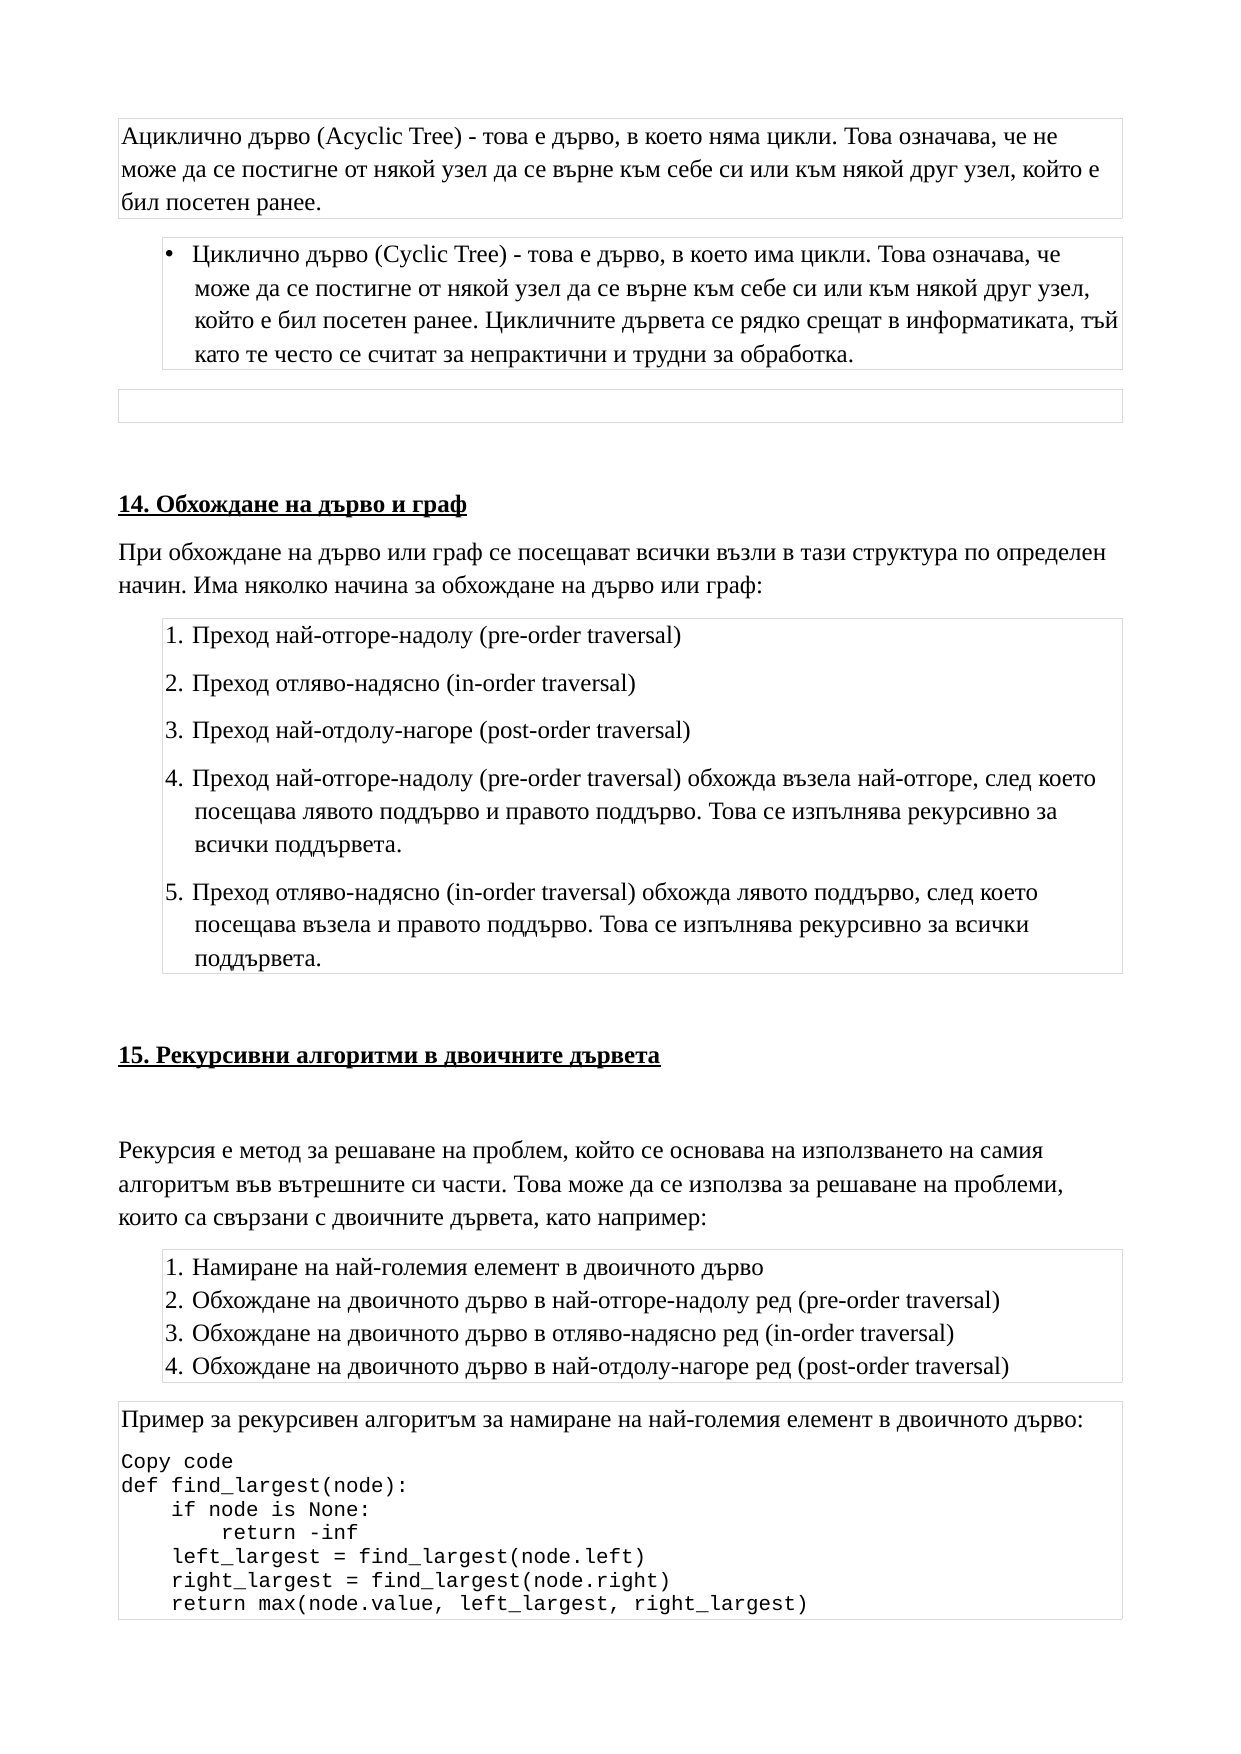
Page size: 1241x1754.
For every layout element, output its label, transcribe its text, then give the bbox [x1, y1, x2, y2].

list Обхождане на двоичното дърво в отляво-надясно ред (in-order traversal) [163, 1315, 1122, 1347]
text return max(node.value, left_largest, right_largest) [119, 1591, 1122, 1619]
list Преход отляво-надясно (in-order traversal) обхожда лявото поддърво, след което посещава възела и правото поддърво. Това се изпълнява рекурсивно за всички поддървета. [163, 874, 1122, 973]
text return -inf [119, 1520, 1122, 1543]
list Преход най-отдолу-нагоре (post-order traversal) [163, 713, 1122, 744]
text Ациклично дърво (Acyclic Tree) - това е дърво, в което няма цикли. Това означава, че не може да се постигне от някой узел да се върне към себе си или към някой друг узел, който е бил посетен ранее. [119, 119, 1122, 218]
text Пример за рекурсивен алгоритъм за намиране на най-големия елемент в двоичното дърво: [119, 1402, 1122, 1432]
text if node is None: [119, 1496, 1122, 1520]
text right_largest = find_largest(node.right) [119, 1567, 1122, 1591]
list Обхождане на двоичното дърво в най-отгоре-надолу ред (pre-order traversal) [163, 1282, 1122, 1314]
text Copy code [119, 1449, 1122, 1472]
text При обхождане на дърво или граф се посещават всички възли в тази структура по определен начин. Има няколко начина за обхождане на дърво или граф: [118, 537, 1122, 599]
text 14. Обхождане на дърво и граф [118, 489, 1122, 518]
text left_largest = find_largest(node.left) [119, 1543, 1122, 1567]
list Преход най-отгоре-надолу (pre-order traversal) [163, 619, 1122, 649]
list Обхождане на двоичното дърво в най-отдолу-нагоре ред (post-order traversal) [163, 1348, 1122, 1382]
list Преход отляво-надясно (in-order traversal) [163, 665, 1122, 696]
text def find_largest(node): [119, 1472, 1122, 1496]
list Намиране на най-големия елемент в двоичното дърво [163, 1250, 1122, 1281]
text 15. Рекурсивни алгоритми в двоичните дървета [118, 1040, 1122, 1069]
text Рекурсия е метод за решаване на проблем, който се основава на използването на самия алгоритъм във вътрешните си части. Това може да се използва за решаване на проблеми, които са свързани с двоичните дървета, като например: [118, 1136, 1122, 1230]
list Преход най-отгоре-надолу (pre-order traversal) обхожда възела най-отгоре, след което посещава лявото поддърво и правото поддърво. Това се изпълнява рекурсивно за всички поддървета. [163, 760, 1122, 858]
list Циклично дърво (Cyclic Tree) - това е дърво, в което има цикли. Това означава, че може да се постигне от някой узел да се върне към себе си или към някой друг узел, който е бил посетен ранее. Цикличните дървета се рядко срещат в информатиката, тъй като те често се считат за непрактични и трудни за обработка. [163, 238, 1122, 369]
